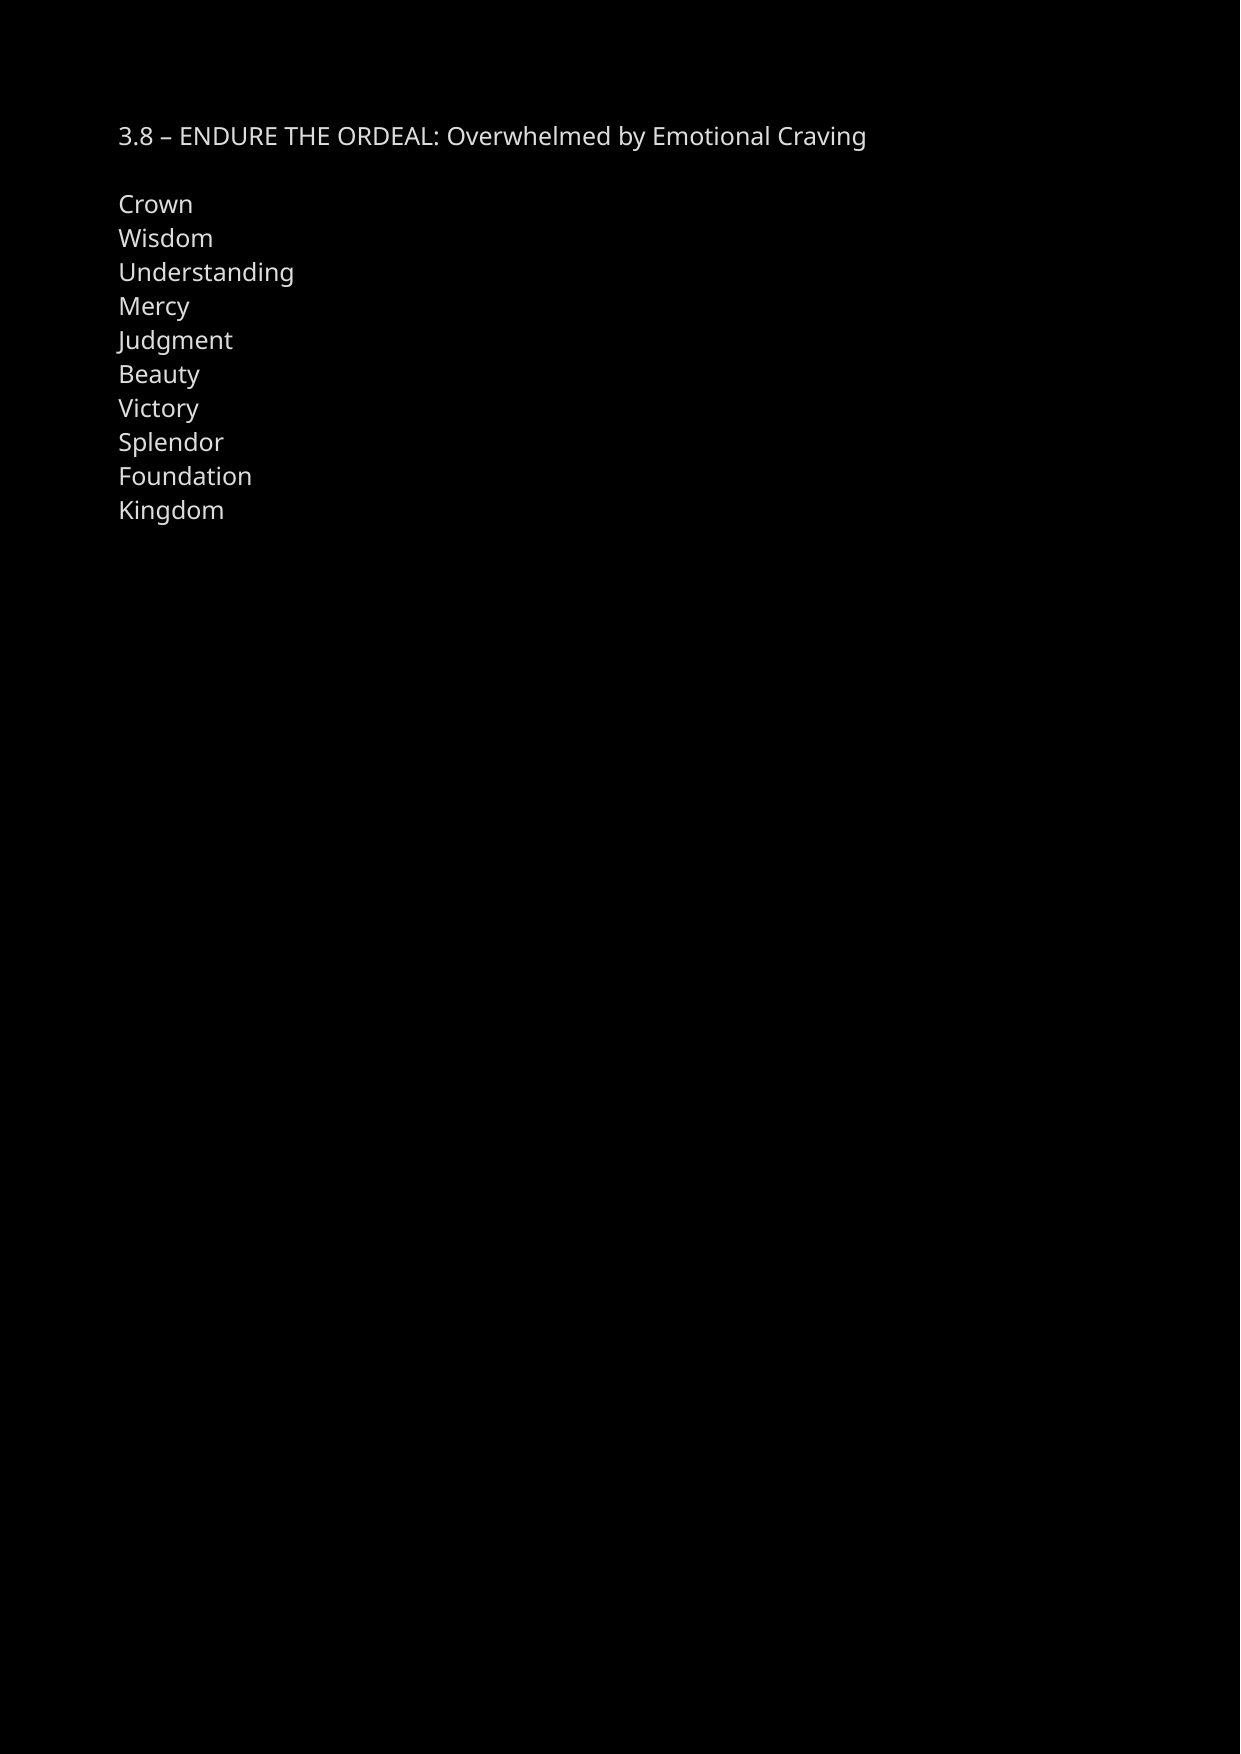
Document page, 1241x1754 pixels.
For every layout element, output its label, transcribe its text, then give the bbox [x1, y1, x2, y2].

text Understanding [118, 254, 1122, 288]
text 3.8 – ENDURE THE ORDEAL: Overwhelmed by Emotional Craving [118, 118, 1122, 152]
text Mercy [118, 288, 1122, 322]
text Kingdom [118, 493, 1122, 527]
text Victory [118, 391, 1122, 425]
text Foundation [118, 459, 1122, 493]
text Crown [118, 186, 1122, 220]
text Judgment [118, 322, 1122, 357]
text Splendor [118, 425, 1122, 459]
text Beauty [118, 357, 1122, 391]
text Wisdom [118, 220, 1122, 254]
